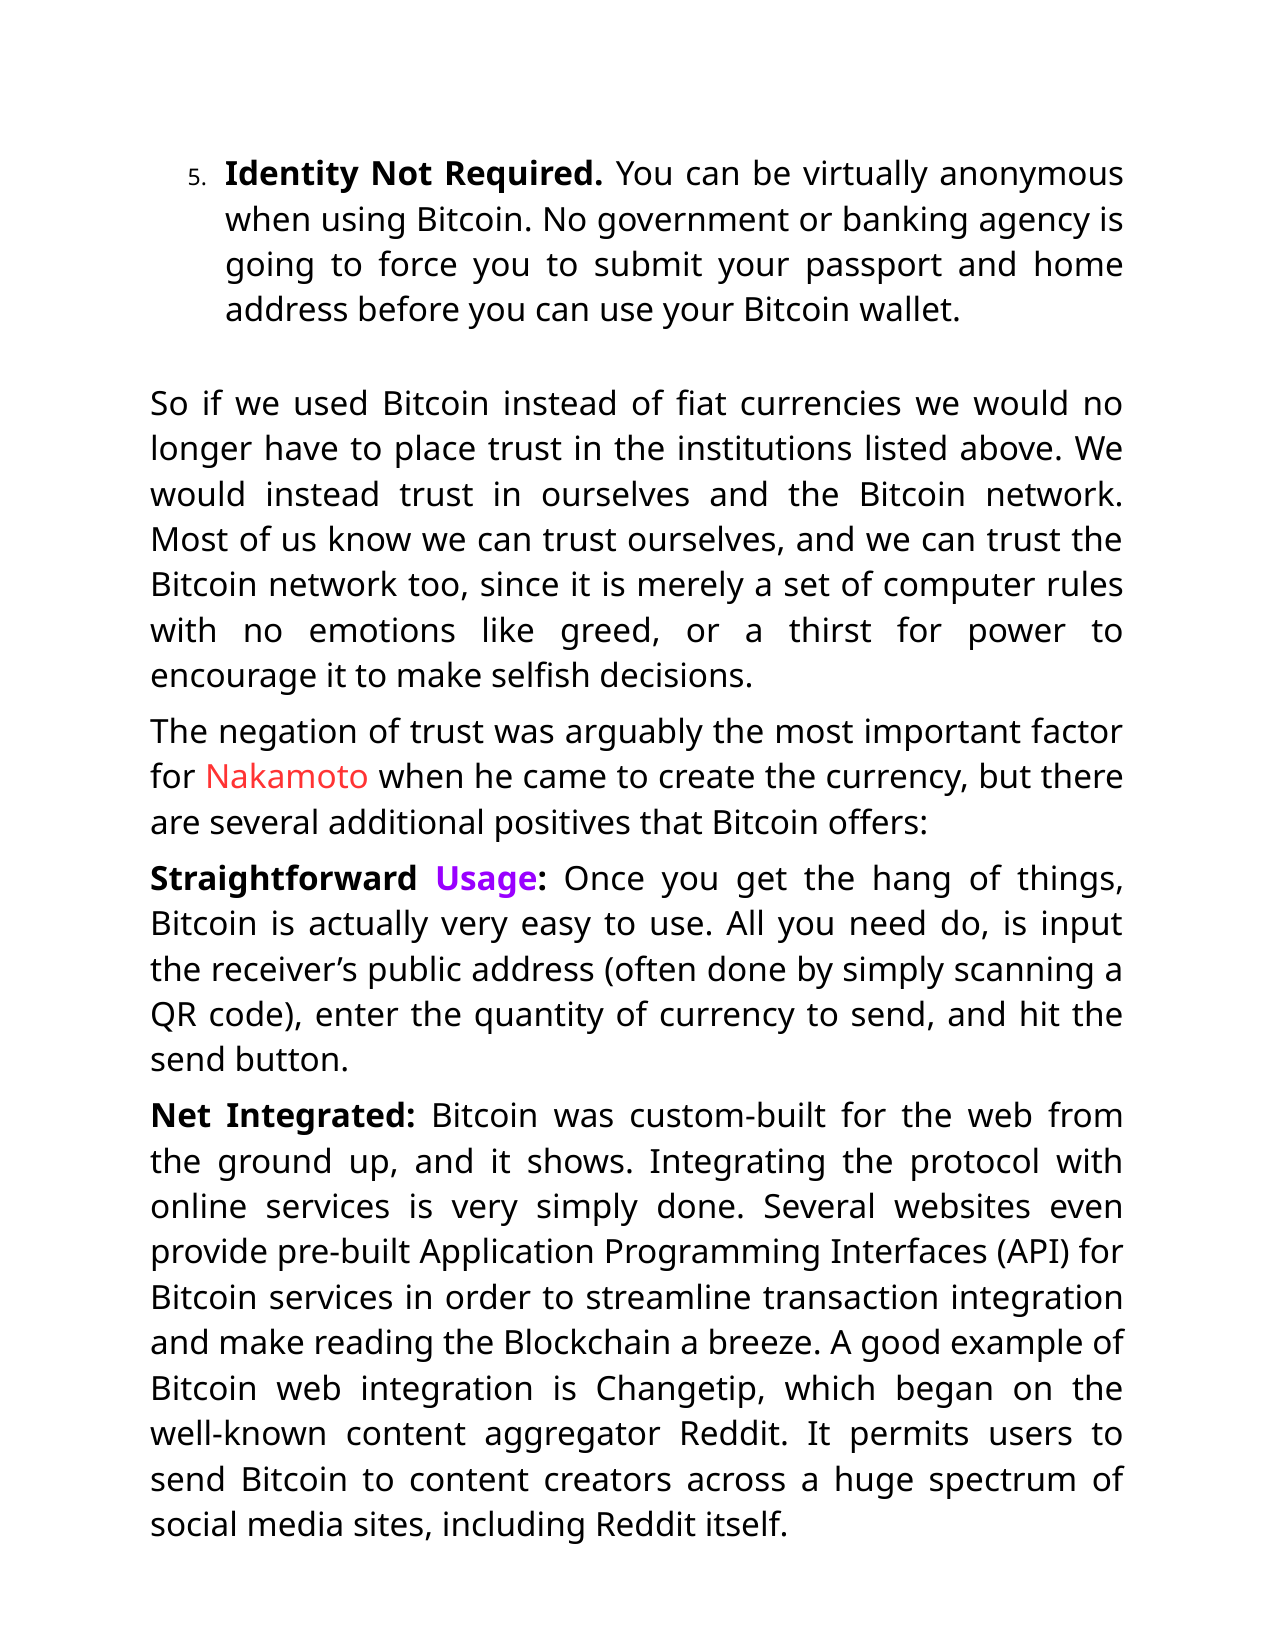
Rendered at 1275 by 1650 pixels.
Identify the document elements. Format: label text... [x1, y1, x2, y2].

text So if we used Bitcoin instead of fiat currencies we would no longer have to place trust in the institutions listed above. We would instead trust in ourselves and the Bitcoin network. Most of us know we can trust ourselves, and we can trust the Bitcoin network too, since it is merely a set of computer rules with no emotions like greed, or a thirst for power to encourage it to make selfish decisions. [150, 379, 1125, 697]
text The negation of trust was arguably the most important factor for Nakamoto when he came to create the currency, but there are several additional positives that Bitcoin offers: [150, 708, 1125, 844]
text Straightforward Usage: Once you get the hang of things, Bitcoin is actually very easy to use. All you need do, is input the receiver’s public address (often done by simply scanning a QR code), enter the quantity of currency to send, and hit the send button. [150, 854, 1125, 1082]
text Net Integrated: Bitcoin was custom-built for the web from the ground up, and it shows. Integrating the protocol with online services is very simply done. Several websites even provide pre-built Application Programming Interfaces (API) for Bitcoin services in order to streamline transaction integration and make reading the Blockchain a breeze. A good example of Bitcoin web integration is Changetip, which began on the well-known content aggregator Reddit. It permits users to send Bitcoin to content creators across a huge spectrum of social media sites, including Reddit itself. [150, 1092, 1125, 1546]
list Identity Not Required. You can be virtually anonymous when using Bitcoin. No government or banking agency is going to force you to submit your passport and home address before you can use your Bitcoin wallet. [187, 150, 1125, 332]
